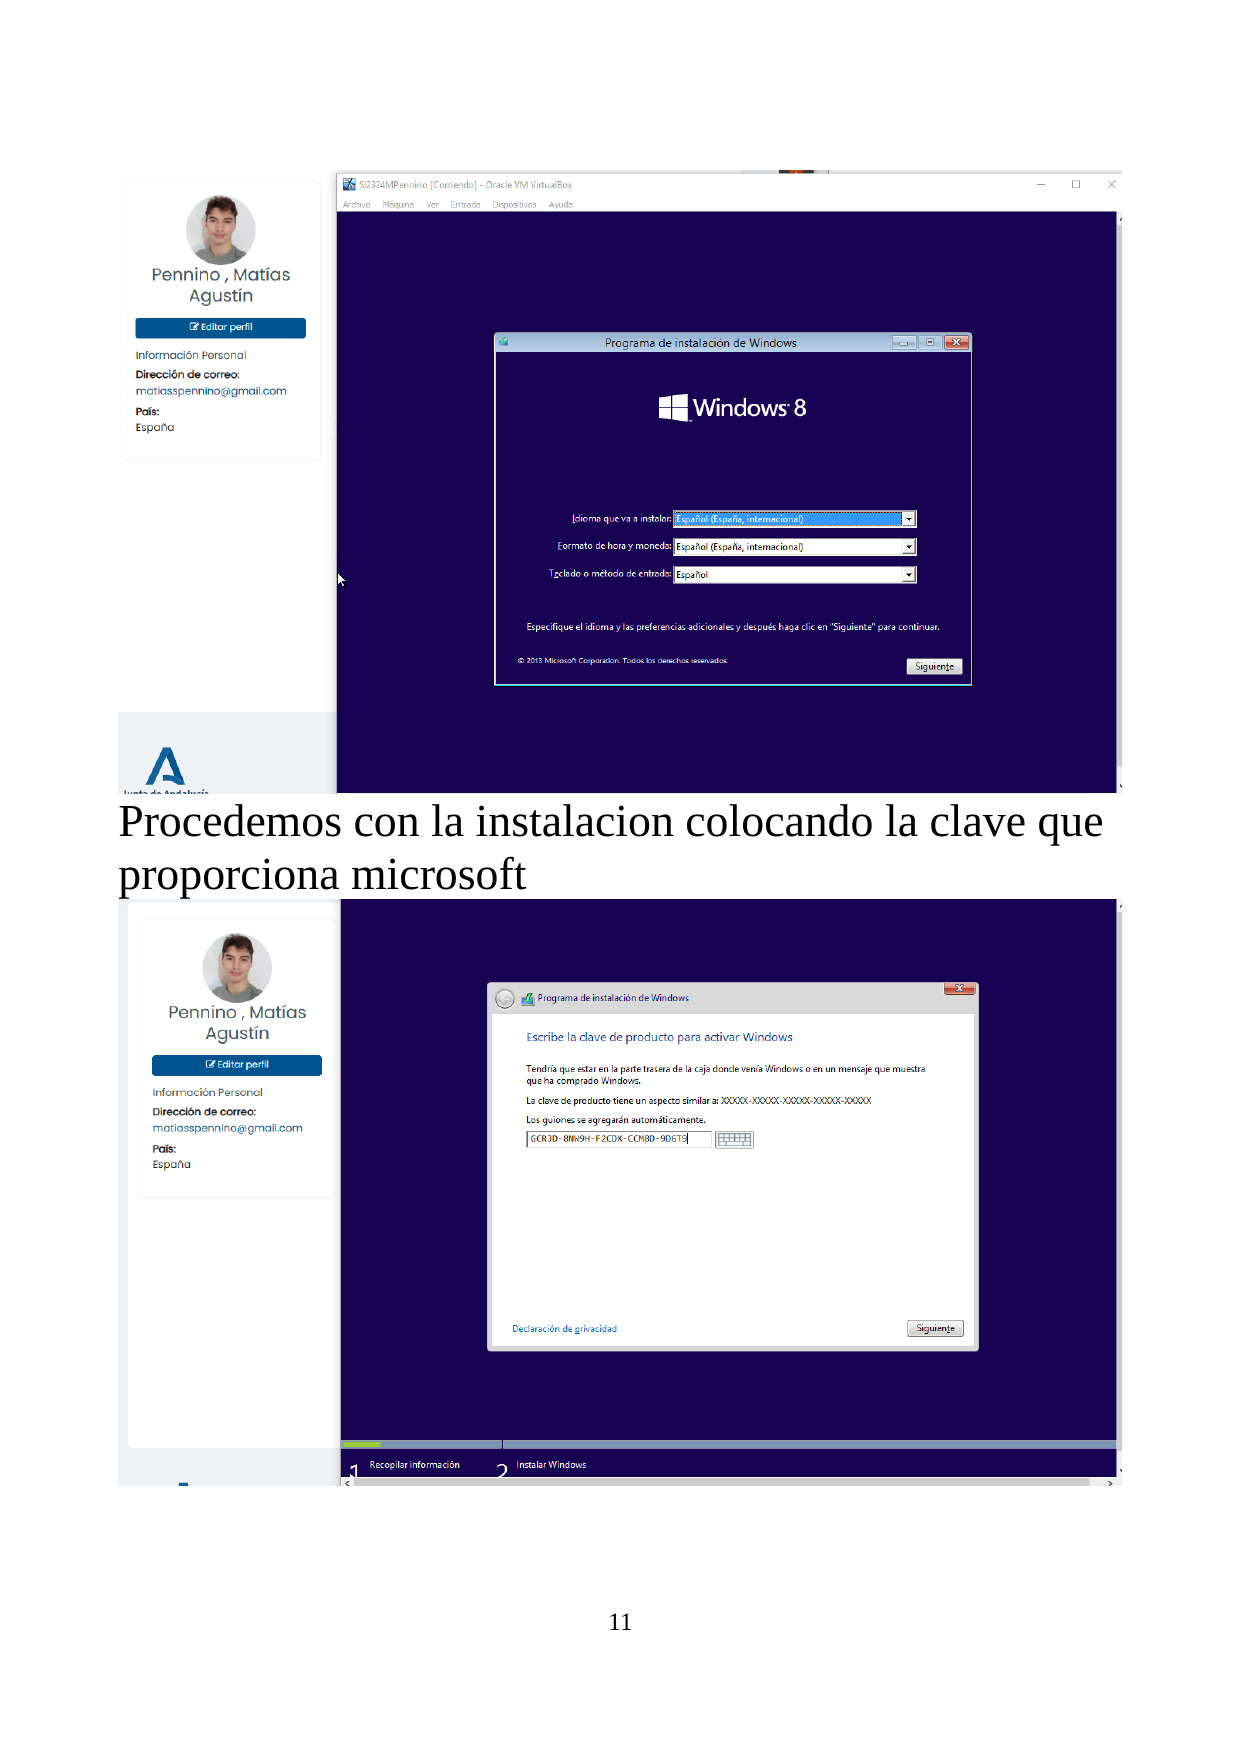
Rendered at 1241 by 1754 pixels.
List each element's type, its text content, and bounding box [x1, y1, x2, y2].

picture [118, 899, 1123, 1486]
picture [118, 170, 1123, 794]
text Procedemos con la instalacion colocando la clave que proporciona microsoft [118, 794, 1122, 899]
